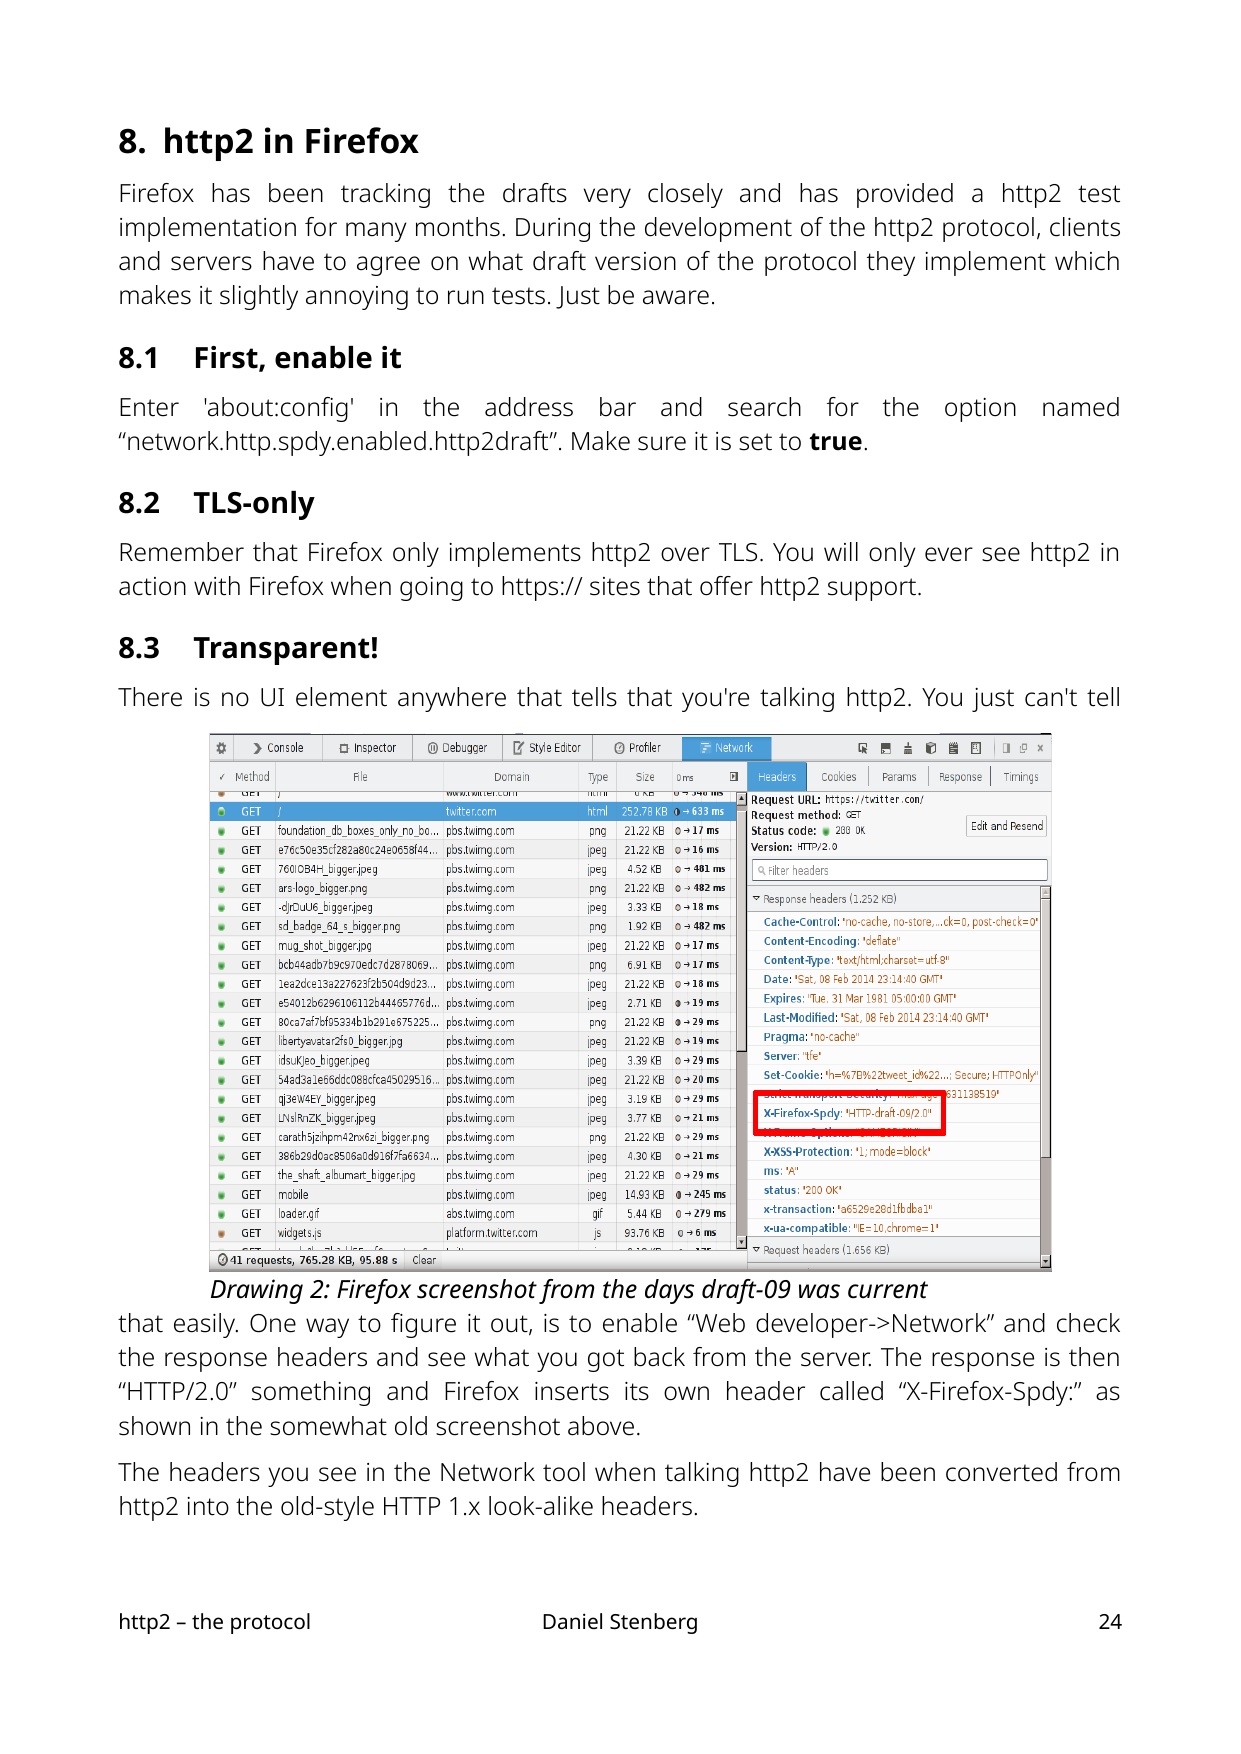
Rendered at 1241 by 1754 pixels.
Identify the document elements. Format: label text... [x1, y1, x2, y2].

subtitle First, enable it [118, 337, 1122, 377]
subtitle http2 in Firefox [118, 118, 1122, 164]
text Remember that Firefox only implements http2 over TLS. You will only ever see http2 in action with Firefox when going to https:// sites that offer http2 support. [118, 534, 1122, 603]
text Enter 'about:config' in the address bar and search for the option named “network.http.spdy.enabled.http2draft”. Make sure it is set to true. [118, 389, 1122, 457]
subtitle TLS-only [118, 482, 1122, 522]
text The headers you see in the Network tool when talking http2 have been converted from http2 into the old-style HTTP 1.x look-alike headers. [118, 1455, 1122, 1523]
subtitle Transparent! [118, 628, 1122, 667]
text Firefox has been tracking the drafts very closely and has provided a http2 test implementation for many months. During the development of the http2 protocol, clients and servers have to agree on what draft version of the protocol they implement which makes it slightly annoying to run tests. Just be aware. [118, 176, 1122, 312]
text Drawing 2: Firefox screenshot from the days draft-09 was current [209, 1272, 1052, 1306]
text There is no UI element anywhere that tells that you're talking http2. You just can't tell that easily. One way to figure it out, is to enable “Web developer->Network” and check the response headers and see what you got back from the server. The response is then “HTTP/2.0” something and Firefox inserts its own header called “X-Firefox-Spdy:” as shown in the somewhat old screenshot above. [118, 680, 1122, 1442]
picture [209, 733, 1052, 1272]
